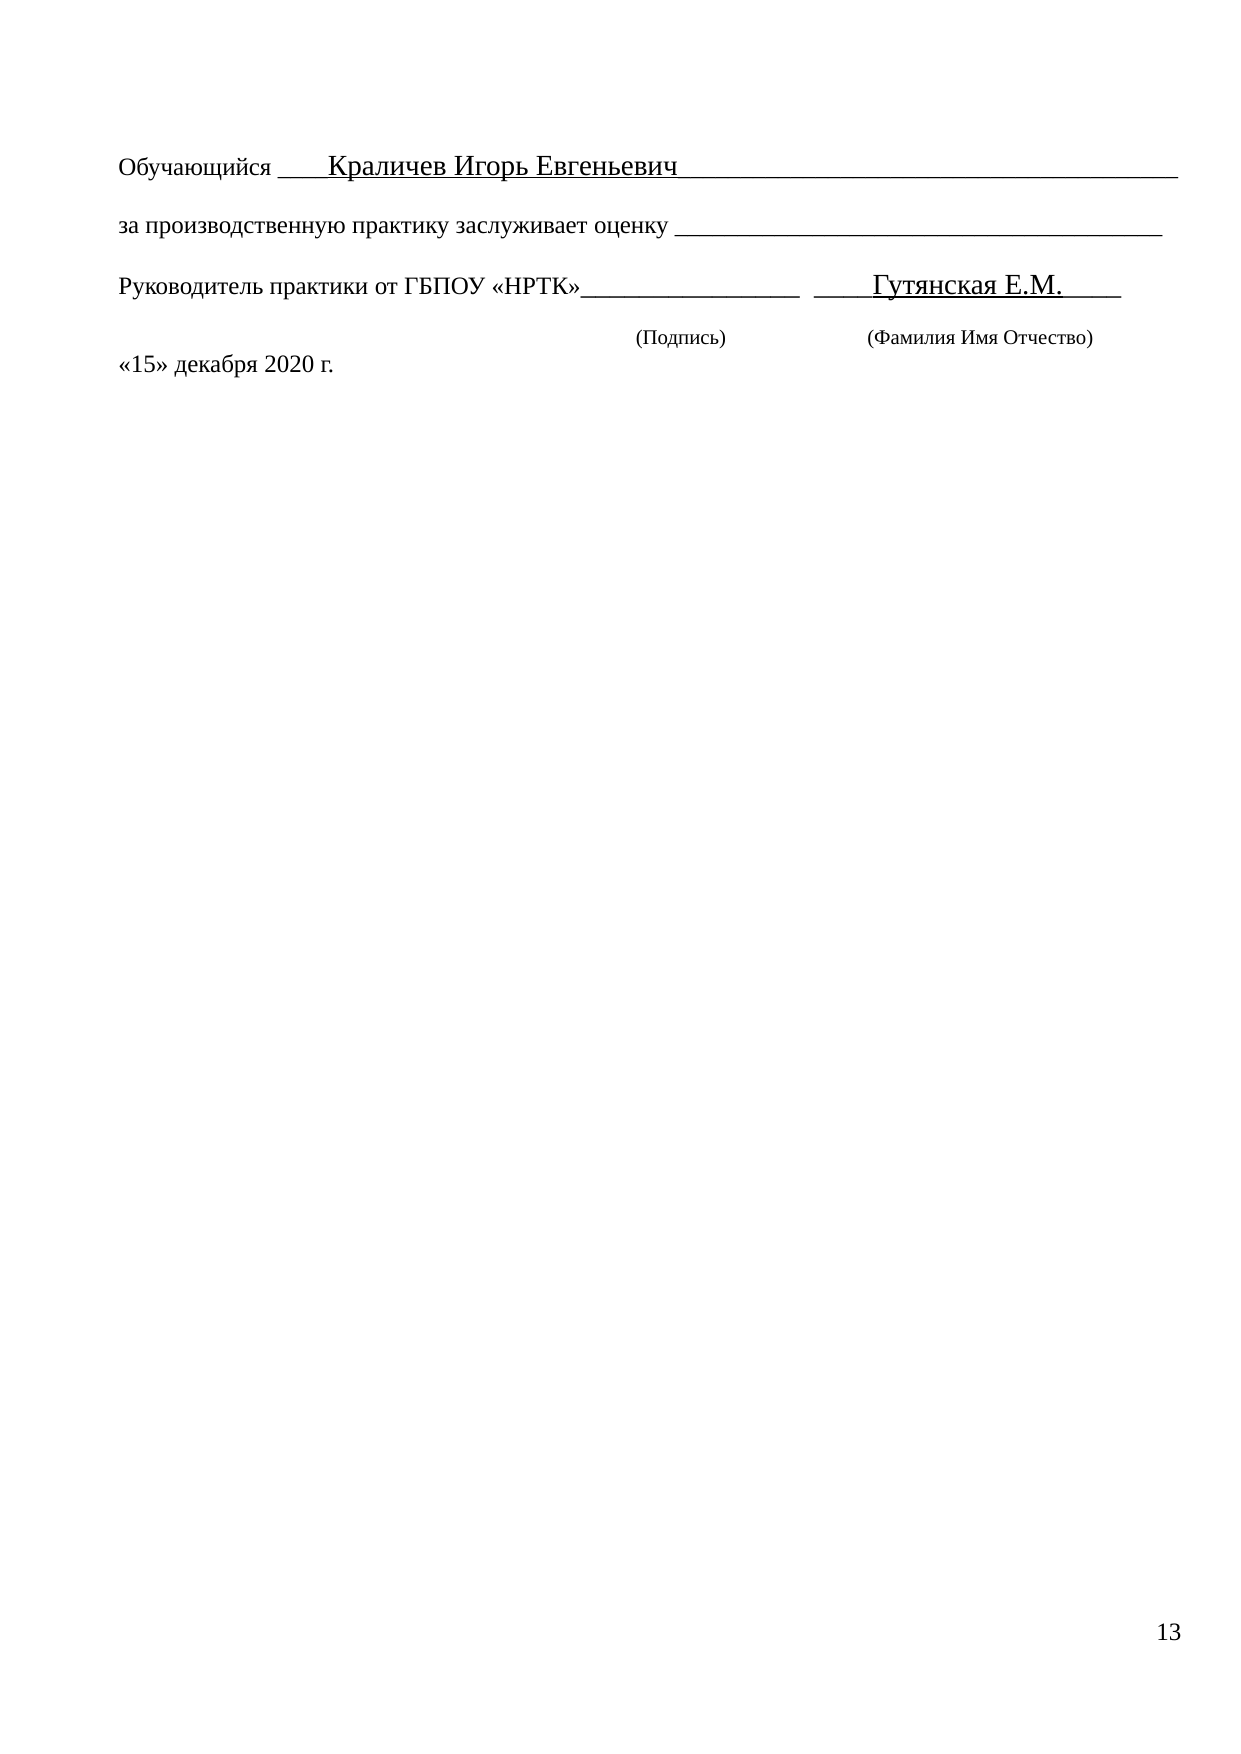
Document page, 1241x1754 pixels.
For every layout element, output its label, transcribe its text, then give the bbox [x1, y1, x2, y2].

text Обучающийся ____Краличев Игорь Евгеньевич________________________________________ [118, 148, 1181, 181]
subtitle Руководитель практики от ГБПОУ «НРТК»_______________ ____Гутянская Е.М.____ [118, 267, 1181, 301]
text за производственную практику заслуживает оценку _______________________________________ [118, 210, 1181, 239]
text (Подпись) (Фамилия Имя Отчество) [118, 301, 1181, 349]
text «15» декабря 2020 г. [118, 349, 1181, 378]
